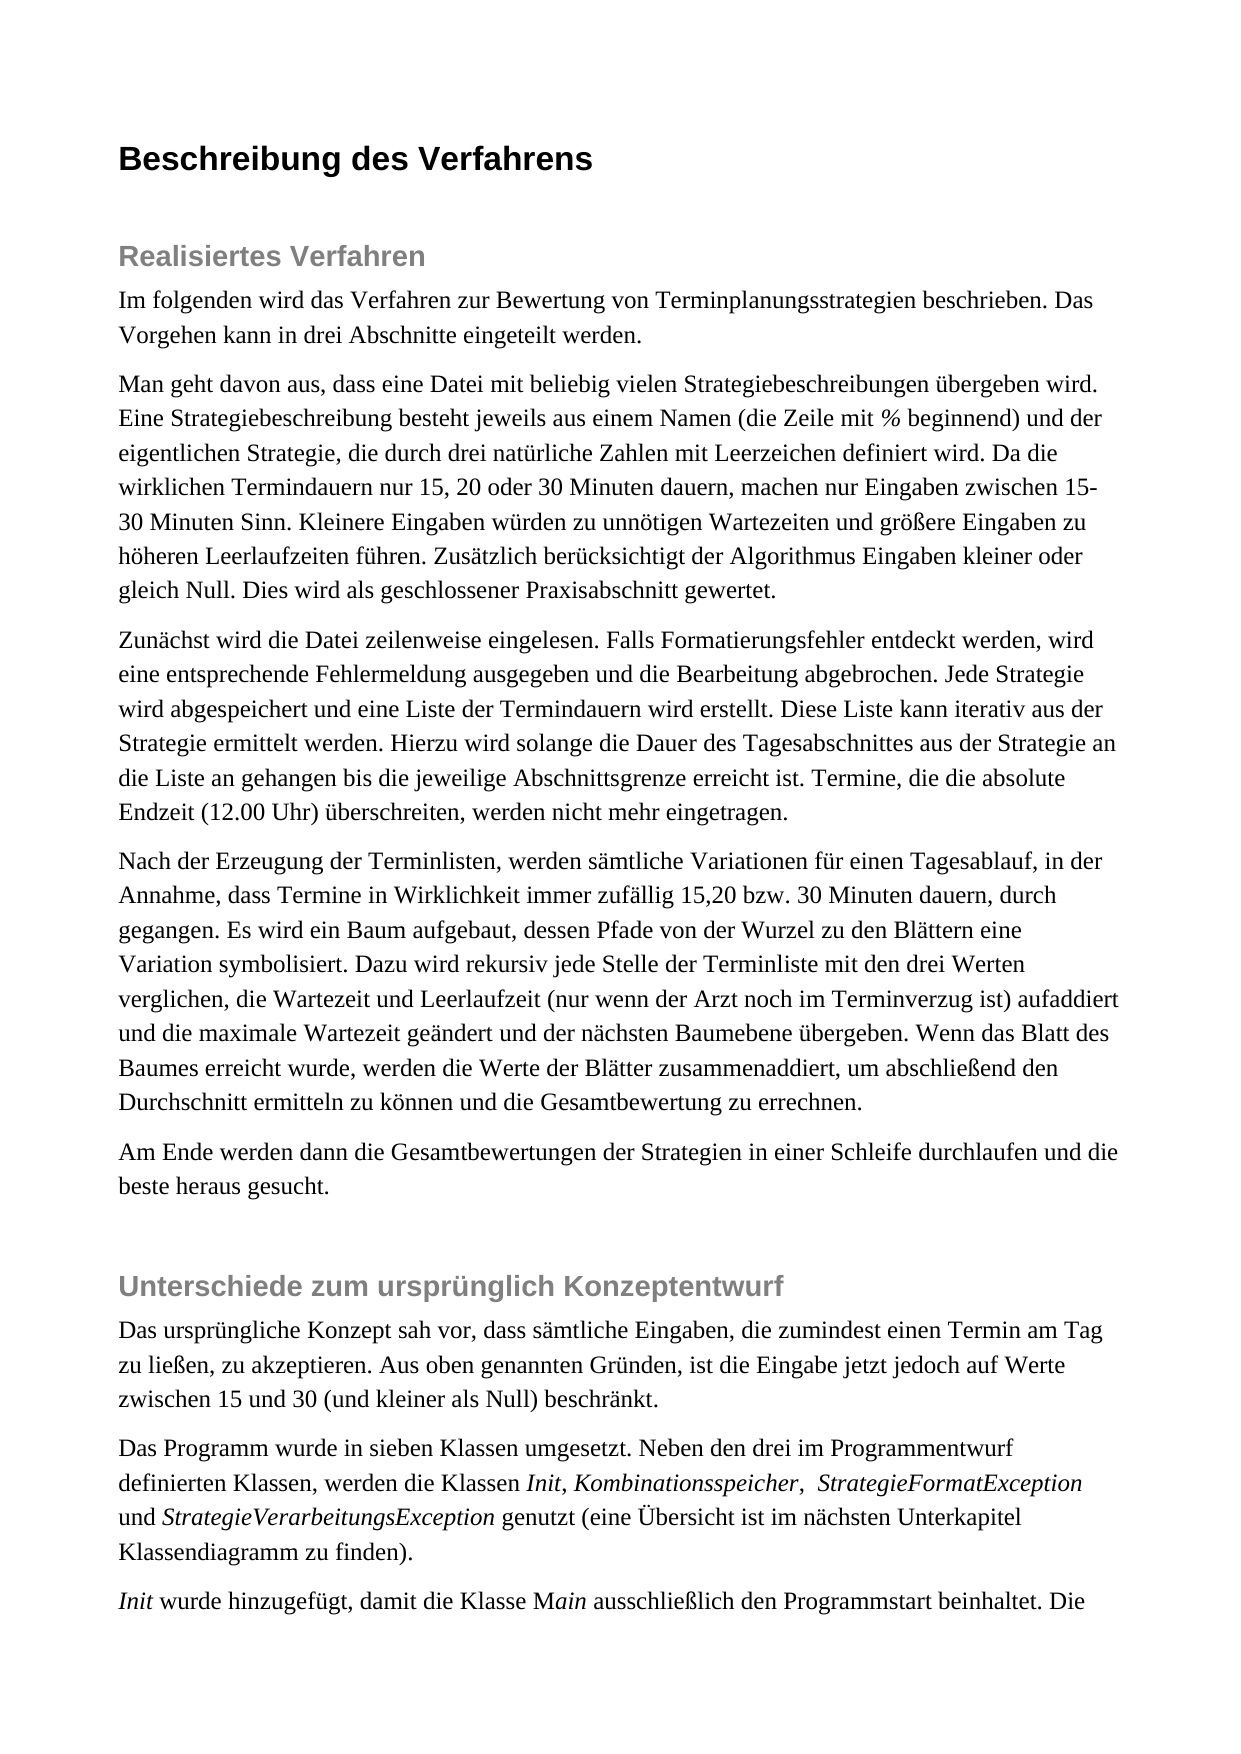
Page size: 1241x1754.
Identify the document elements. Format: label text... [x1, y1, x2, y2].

text Im folgenden wird das Verfahren zur Bewertung von Terminplanungsstrategien beschrieben. Das Vorgehen kann in drei Abschnitte eingeteilt werden. [118, 285, 1122, 348]
text Init wurde hinzugefügt, damit die Klasse Main ausschließlich den Programmstart beinhaltet. Die [118, 1586, 1122, 1614]
text Am Ende werden dann die Gesamtbewertungen der Strategien in einer Schleife durchlaufen und die beste heraus gesucht. [118, 1137, 1122, 1200]
text Zunächst wird die Datei zeilenweise eingelesen. Falls Formatierungsfehler entdeckt werden, wird eine entsprechende Fehlermeldung ausgegeben und die Bearbeitung abgebrochen. Jede Strategie wird abgespeichert und eine Liste der Termindauern wird erstellt. Diese Liste kann iterativ aus der Strategie ermittelt werden. Hierzu wird solange die Dauer des Tagesabschnittes aus der Strategie an die Liste an gehangen bis die jeweilige Abschnittsgrenze erreicht ist. Termine, die die absolute Endzeit (12.00 Uhr) überschreiten, werden nicht mehr eingetragen. [118, 625, 1122, 826]
text Man geht davon aus, dass eine Datei mit beliebig vielen Strategiebeschreibungen übergeben wird. Eine Strategiebeschreibung besteht jeweils aus einem Namen (die Zeile mit % beginnend) und der eigentlichen Strategie, die durch drei natürliche Zahlen mit Leerzeichen definiert wird. Da die wirklichen Termindauern nur 15, 20 oder 30 Minuten dauern, machen nur Eingaben zwischen 15-30 Minuten Sinn. Kleinere Eingaben würden zu unnötigen Wartezeiten und größere Eingaben zu höheren Leerlaufzeiten führen. Zusätzlich berücksichtigt der Algorithmus Eingaben kleiner oder gleich Null. Dies wird als geschlossener Praxisabschnitt gewertet. [118, 369, 1122, 604]
subtitle Realisiertes Verfahren [118, 239, 1122, 273]
subtitle Unterschiede zum ursprünglich Konzeptentwurf [118, 1269, 1122, 1303]
text Das Programm wurde in sieben Klassen umgesetzt. Neben den drei im Programmentwurf definierten Klassen, werden die Klassen Init, Kombinationsspeicher, StrategieFormatException und StrategieVerarbeitungsException genutzt (eine Übersicht ist im nächsten Unterkapitel Klassendiagramm zu finden). [118, 1433, 1122, 1565]
subtitle Beschreibung des Verfahrens [118, 139, 1122, 178]
text Nach der Erzeugung der Terminlisten, werden sämtliche Variationen für einen Tagesablauf, in der Annahme, dass Termine in Wirklichkeit immer zufällig 15,20 bzw. 30 Minuten dauern, durch gegangen. Es wird ein Baum aufgebaut, dessen Pfade von der Wurzel zu den Blättern eine Variation symbolisiert. Dazu wird rekursiv jede Stelle der Terminliste mit den drei Werten verglichen, die Wartezeit und Leerlaufzeit (nur wenn der Arzt noch im Terminverzug ist) aufaddiert und die maximale Wartezeit geändert und der nächsten Baumebene übergeben. Wenn das Blatt des Baumes erreicht wurde, werden die Werte der Blätter zusammenaddiert, um abschließend den Durchschnitt ermitteln zu können und die Gesamtbewertung zu errechnen. [118, 846, 1122, 1116]
text Das ursprüngliche Konzept sah vor, dass sämtliche Eingaben, die zumindest einen Termin am Tag zu ließen, zu akzeptieren. Aus oben genannten Gründen, ist die Eingabe jetzt jedoch auf Werte zwischen 15 und 30 (und kleiner als Null) beschränkt. [118, 1315, 1122, 1413]
